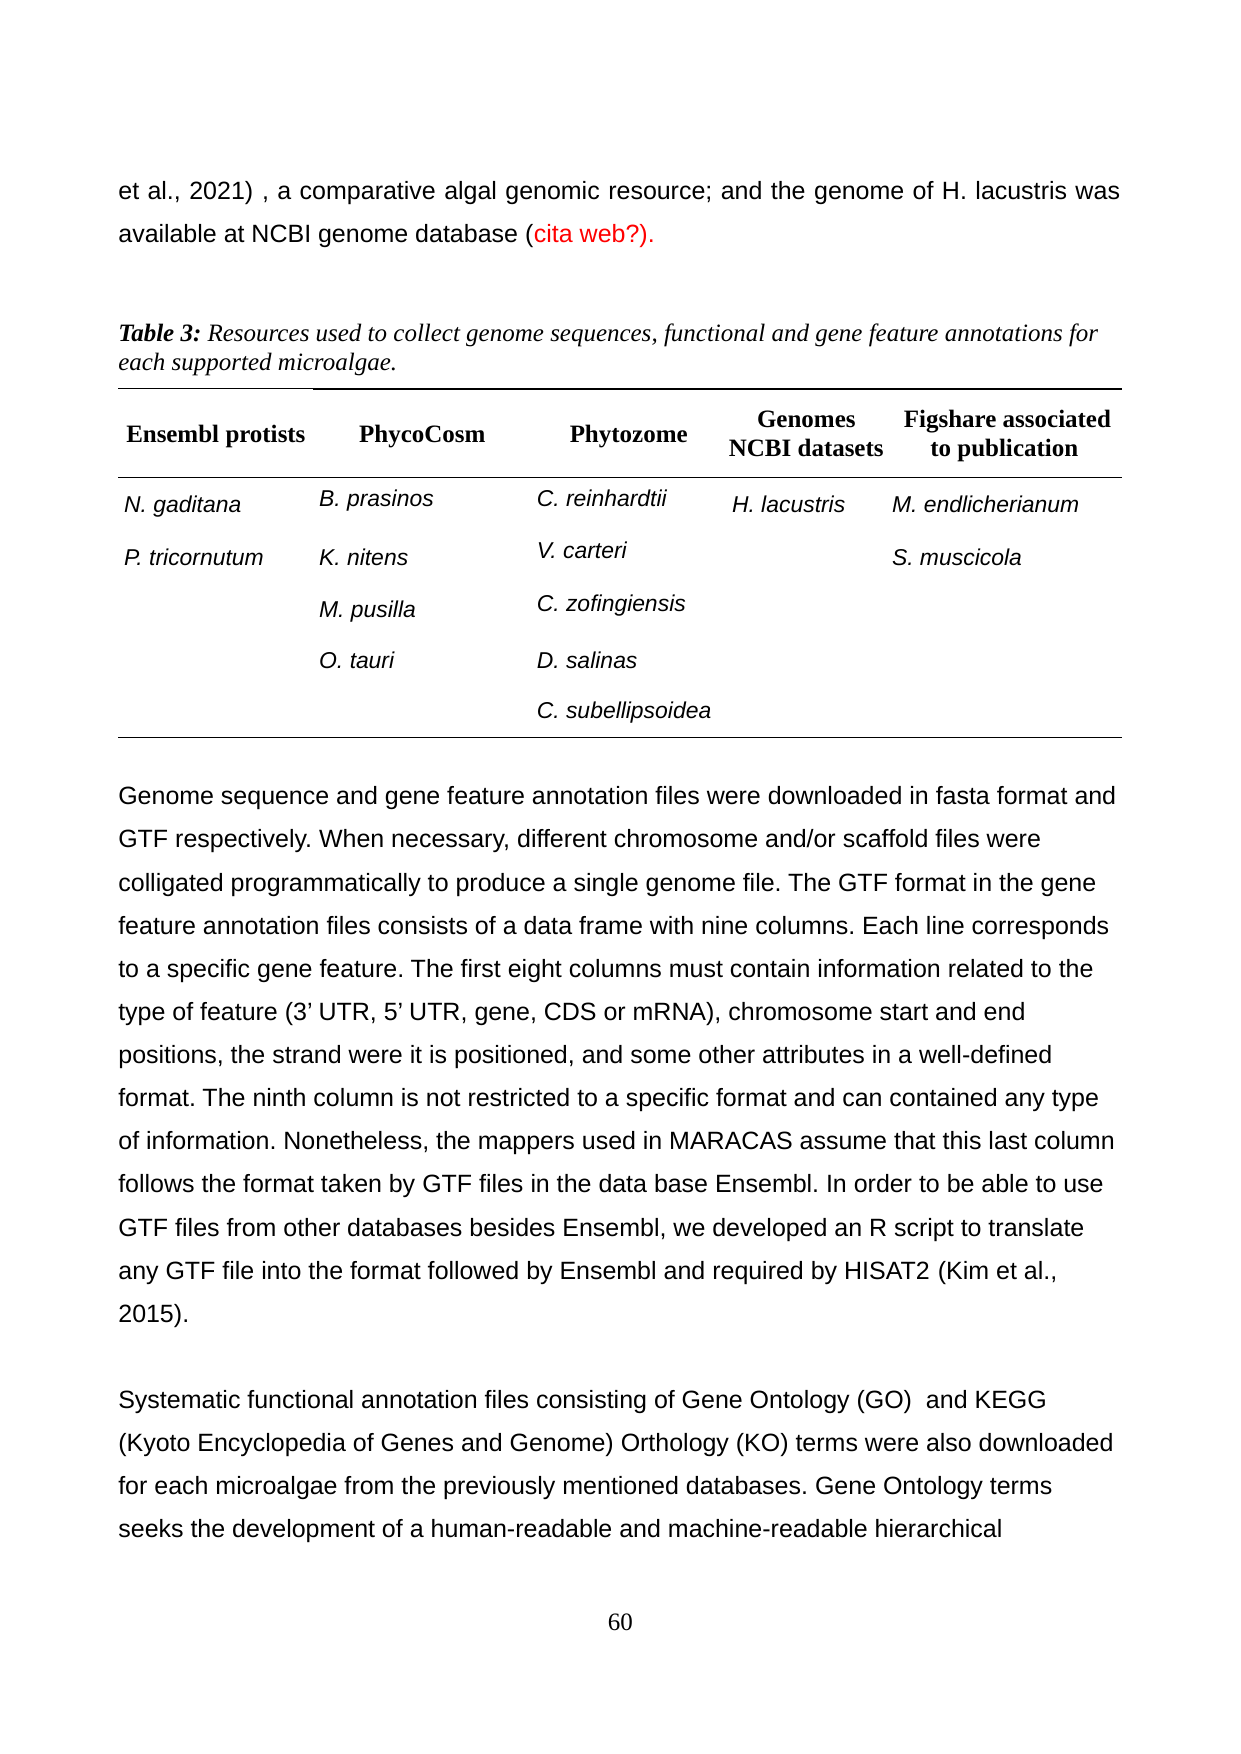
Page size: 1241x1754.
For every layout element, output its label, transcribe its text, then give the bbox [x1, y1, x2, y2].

table_cell M. pusilla [313, 584, 531, 636]
table_cell [886, 584, 1122, 636]
table_cell [726, 530, 886, 583]
table_cell C. subellipsoidea [531, 684, 726, 737]
table_cell [726, 636, 886, 684]
table_cell P. tricornutum [118, 530, 313, 583]
table_cell C. zofingiensis [531, 584, 726, 636]
table_cell [726, 584, 886, 636]
table_cell C. reinhardtii [531, 478, 726, 530]
table_cell V. carteri [531, 530, 726, 583]
table_header Phytozome [531, 390, 726, 477]
table_cell [726, 684, 886, 737]
table_header Ensembl protists [118, 389, 313, 477]
text Systematic functional annotation files consisting of Gene Ontology (GO) and KEGG (Kyoto Encyclopedia of Genes and Genome) Orthology (KO) terms were also downloaded for each microalgae from the previously mentioned databases. Gene Ontology terms seeks the development of a human-readable and machine-readable hierarchical [118, 1385, 1122, 1543]
text Table 3: Resources used to collect genome sequences, functional and gene feature annotations for each supported microalgae. [118, 318, 1122, 376]
table_cell B. prasinos [313, 478, 531, 530]
table_cell [118, 636, 313, 684]
table_cell S. muscicola [886, 530, 1122, 583]
table_cell M. endlicherianum [886, 478, 1122, 530]
table_cell [118, 684, 313, 737]
table_cell [886, 684, 1122, 737]
table_cell D. salinas [531, 636, 726, 684]
table_cell N. gaditana [118, 478, 313, 530]
table_cell [118, 584, 313, 636]
table_cell [313, 684, 531, 737]
table_header PhycoCosm [313, 390, 531, 477]
table_cell [886, 636, 1122, 684]
text Genome sequence and gene feature annotation files were downloaded in fasta format and GTF respectively. When necessary, different chromosome and/or scaffold files were colligated programmatically to produce a single genome file. The GTF format in the gene feature annotation files consists of a data frame with nine columns. Each line corresponds to a specific gene feature. The first eight columns must contain information related to the type of feature (3’ UTR, 5’ UTR, gene, CDS or mRNA), chromosome start and end positions, the strand were it is positioned, and some other attributes in a well-defined format. The ninth column is not restricted to a specific format and can contained any type of information. Nonetheless, the mappers used in MARACAS assume that this last column follows the format taken by GTF files in the data base Ensembl. In order to be able to use GTF files from other databases besides Ensembl, we developed an R script to translate any GTF file into the format followed by Ensembl and required by HISAT2 (Kim et al., 2015)⁠. [118, 781, 1122, 1328]
table_cell K. nitens [313, 530, 531, 583]
table_header Genomes NCBI datasets [726, 390, 886, 477]
table_header Figshare associated to publication [886, 390, 1122, 477]
text et al., 2021)⁠ , a comparative algal genomic resource; and the genome of H. lacustris was available at NCBI genome database (cita web?). [118, 176, 1122, 248]
table_cell H. lacustris [726, 478, 886, 530]
table_cell O. tauri [313, 636, 531, 684]
